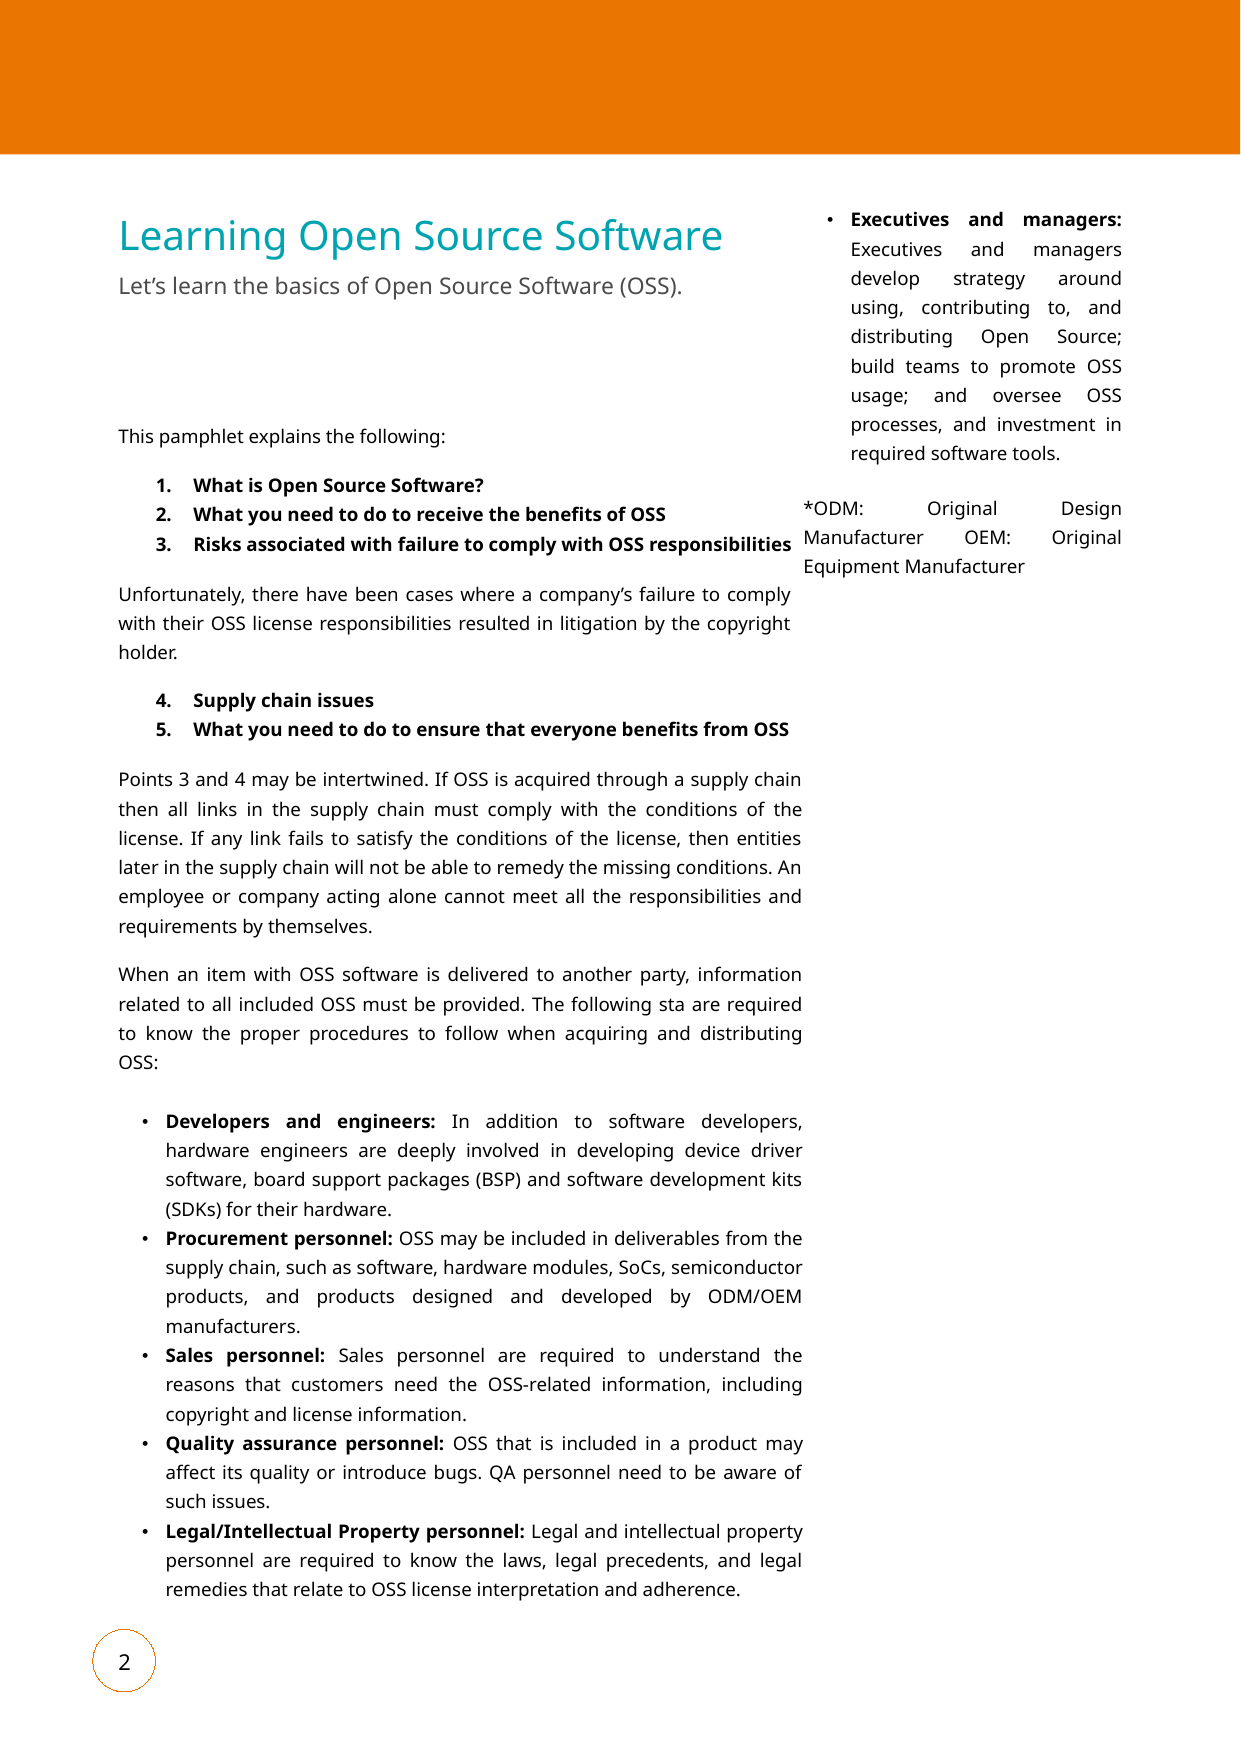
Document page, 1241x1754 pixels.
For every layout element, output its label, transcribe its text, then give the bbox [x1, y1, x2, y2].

list Legal/Intellectual Property personnel: Legal and intellectual property personnel are required to know the laws, legal precedents, and legal remedies that relate to OSS license interpretation and adherence. [142, 1518, 803, 1602]
list Quality assurance personnel: OSS that is included in a product may affect its quality or introduce bugs. QA personnel need to be aware of such issues. [142, 1430, 803, 1514]
text Learning Open Source Software [118, 207, 803, 262]
list Supply chain issues [156, 687, 803, 713]
list Sales personnel: Sales personnel are required to understand the reasons that customers need the OSS-related information, including copyright and license information. [142, 1342, 803, 1426]
text Let’s learn the basics of Open Source Software (OSS). [118, 270, 803, 301]
list Developers and engineers: In addition to software developers, hardware engineers are deeply involved in developing device driver software, board support packages (BSP) and software development kits (SDKs) for their hardware. [142, 1108, 803, 1221]
list Procurement personnel: OSS may be included in deliverables from the supply chain, such as software, hardware modules, SoCs, semiconductor products, and products designed and developed by ODM/OEM manufacturers. [142, 1225, 803, 1338]
list What is Open Source Software? [156, 472, 803, 498]
text When an item with OSS software is delivered to another party, information related to all included OSS must be provided. The following sta are required to know the proper procedures to follow when acquiring and distributing OSS: [118, 962, 803, 1104]
text This pamphlet explains the following: [118, 423, 803, 449]
text Unfortunately, there have been cases where a company’s failure to comply with their OSS license responsibilities resulted in litigation by the copyright holder. [118, 560, 791, 685]
list Executives and managers: Executives and managers develop strategy around using, contributing to, and distributing Open Source; build teams to promote OSS usage; and oversee OSS processes, and investment in required software tools. [827, 207, 1122, 466]
text Points 3 and 4 may be intertwined. If OSS is acquired through a supply chain then all links in the supply chain must comply with the conditions of the license. If any link fails to satisfy the conditions of the license, then entities later in the supply chain will not be able to remedy the missing conditions. An employee or company acting alone cannot meet all the responsibilities and requirements by themselves. [118, 746, 803, 938]
list What you need to do to receive the benefits of OSS [156, 502, 803, 527]
list Risks associated with failure to comply with OSS responsibilities [156, 531, 803, 556]
list What you need to do to ensure that everyone benefits from OSS [156, 716, 803, 742]
text *ODM: Original Design Manufacturer OEM: Original Equipment Manufacturer [803, 495, 1122, 579]
